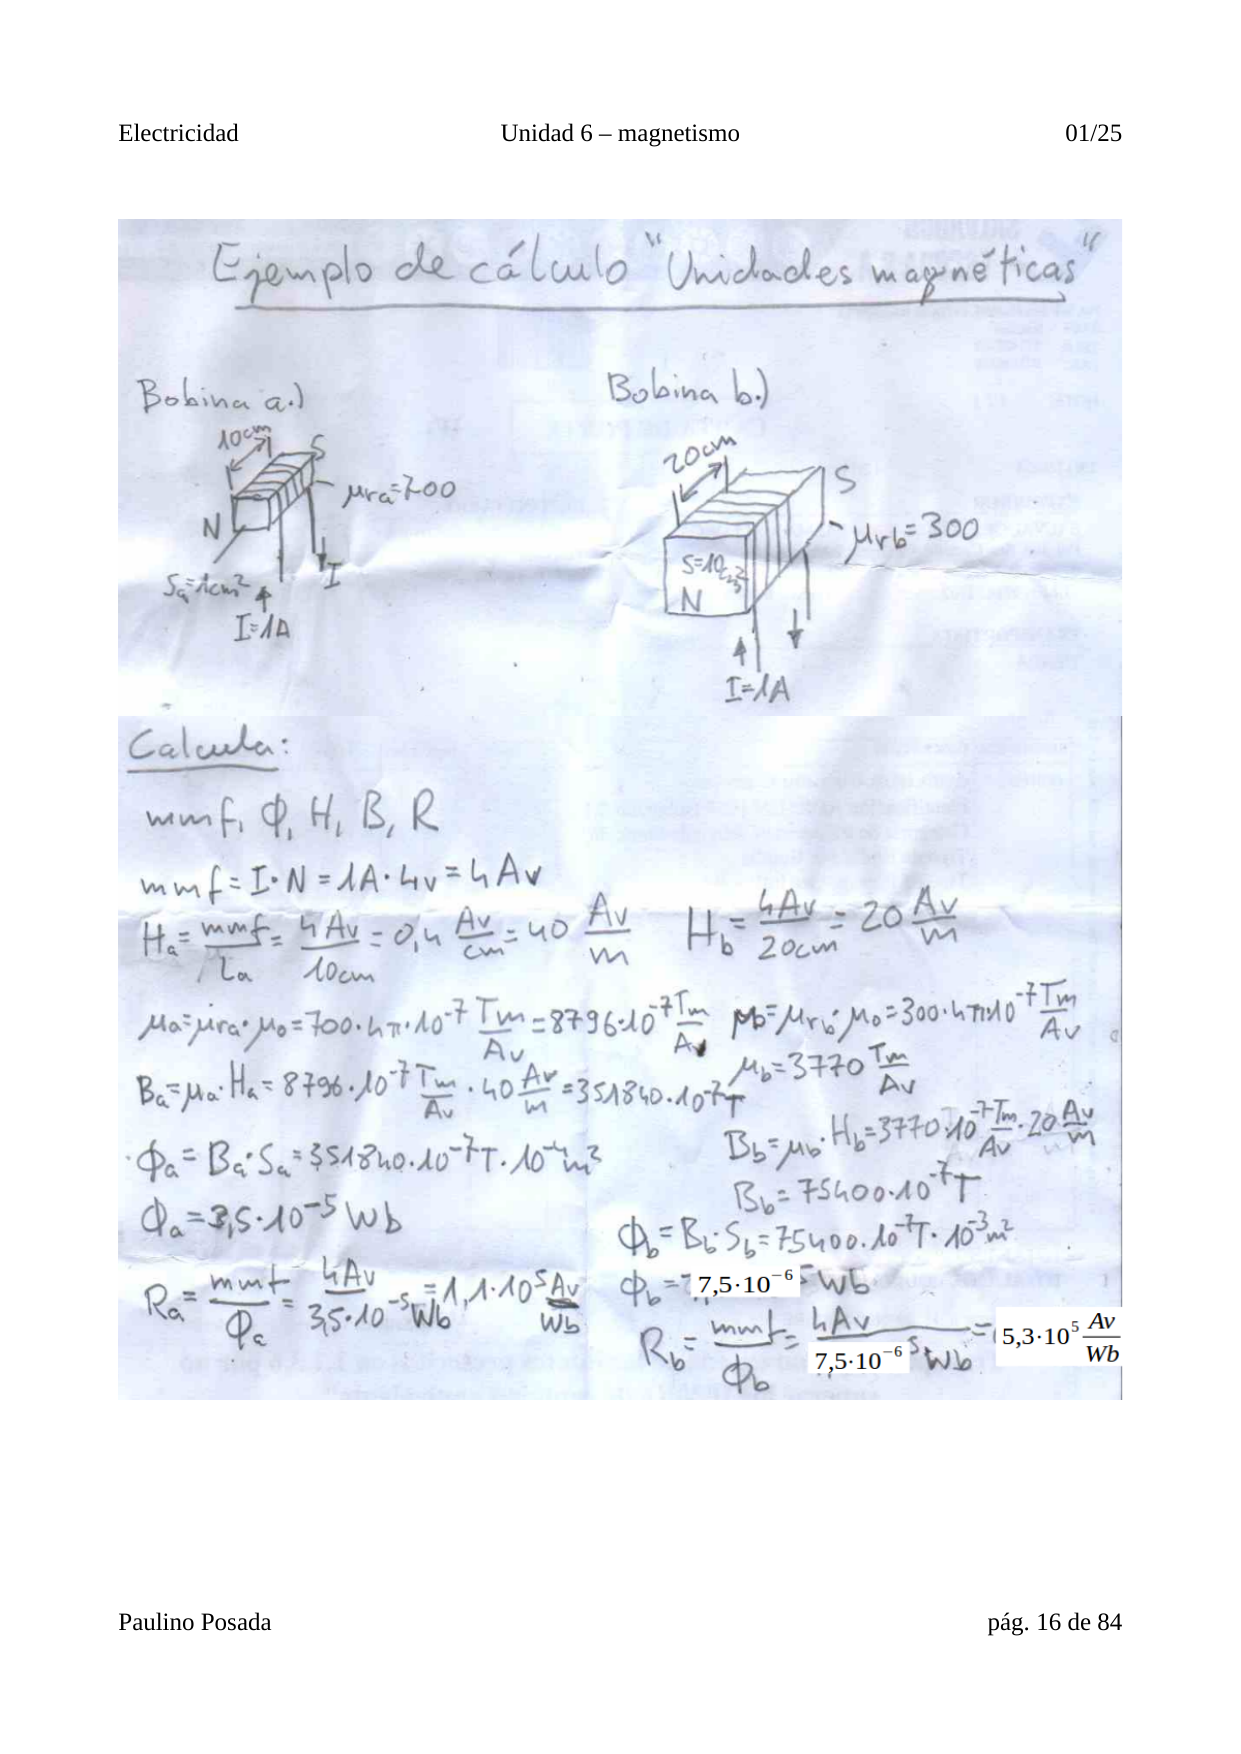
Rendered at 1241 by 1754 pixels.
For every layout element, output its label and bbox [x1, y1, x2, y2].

picture [118, 219, 1123, 1400]
